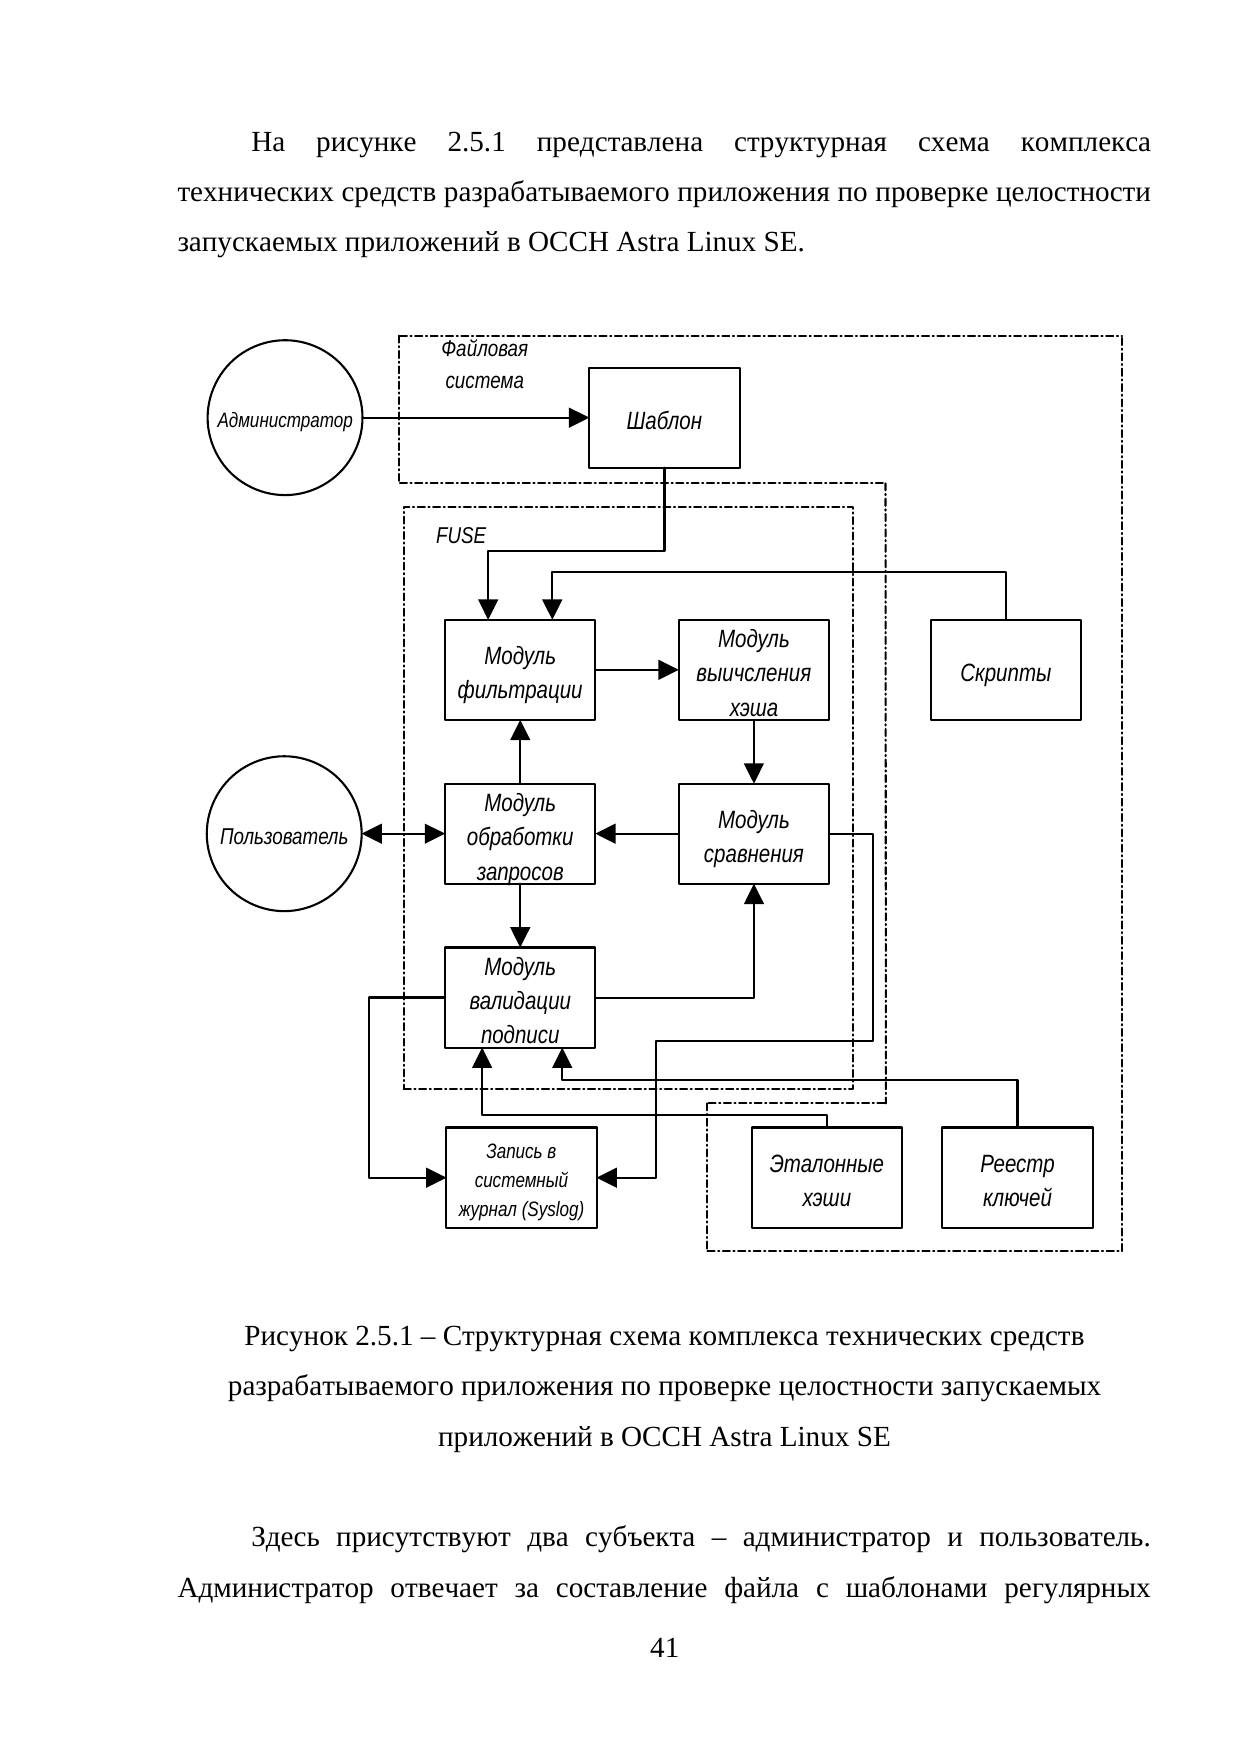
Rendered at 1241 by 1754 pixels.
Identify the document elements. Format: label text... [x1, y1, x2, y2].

text Здесь присутствуют два субъекта – администратор и пользователь. Администратор отвечает за составление файла с шаблонами регулярных [177, 1519, 1152, 1603]
text На рисунке 2.5.1 представлена структурная схема комплекса технических средств разрабатываемого приложения по проверке целостности запускаемых приложений в ОССН Astra Linux SE. [177, 124, 1152, 258]
text Рисунок 2.5.1 – Структурная схема комплекса технических средств разрабатываемого приложения по проверке целостности запускаемых приложений в ОССН Astra Linux SE [177, 1318, 1152, 1452]
